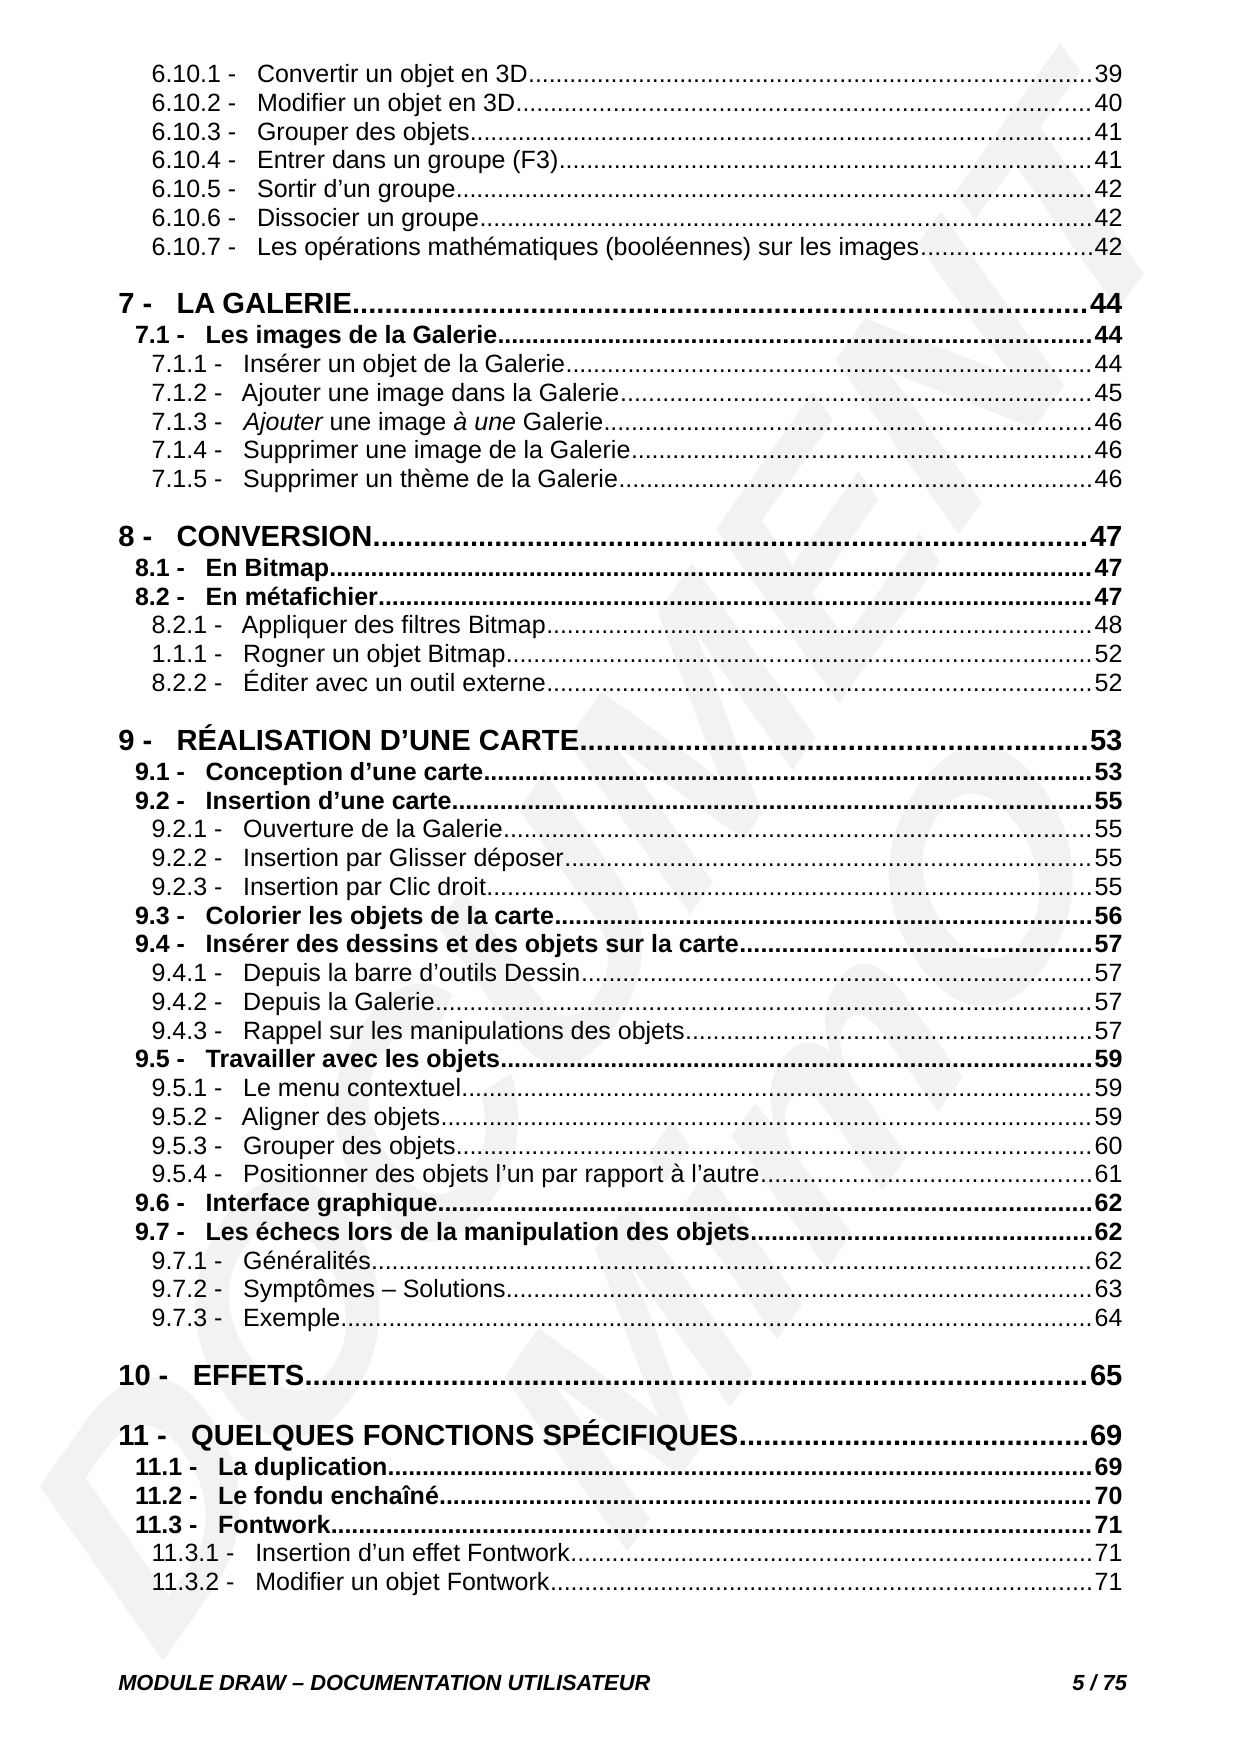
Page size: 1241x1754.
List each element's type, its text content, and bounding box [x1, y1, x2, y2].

text 9.2.2 - Insertion par Glisser déposer 55 [151, 843, 1122, 872]
text 8.2.1 - Appliquer des filtres Bitmap 48 [151, 611, 1122, 639]
text 6.10.5 - Sortir d’un groupe 42 [151, 174, 1122, 203]
text 6.10.6 - Dissocier un groupe 42 [151, 203, 1122, 232]
text 11 - Quelques fonctions spécifiques 69 [118, 1418, 1122, 1451]
text 9.7.3 - Exemple 64 [151, 1303, 1122, 1332]
text 11.1 - La duplication 69 [135, 1452, 1122, 1481]
text 9.5.2 - Aligner des objets 59 [151, 1102, 1122, 1131]
text 9.3 - Colorier les objets de la carte 56 [135, 901, 1122, 929]
text 7.1 - Les images de la Galerie 44 [135, 320, 1122, 349]
text 9.2.1 - Ouverture de la Galerie 55 [151, 814, 1122, 843]
text 11.3.1 - Insertion d’un effet Fontwork 71 [151, 1538, 1122, 1567]
text 9.4.1 - Depuis la barre d’outils Dessin 57 [151, 958, 1122, 987]
text 9.6 - Interface graphique 62 [135, 1188, 1122, 1217]
text 9.7.1 - Généralités 62 [151, 1246, 1122, 1274]
text 7.1.2 - Ajouter une image dans la Galerie 45 [151, 378, 1122, 407]
text 11.3.2 - Modifier un objet Fontwork 71 [151, 1567, 1122, 1596]
text 9.5.1 - Le menu contextuel 59 [151, 1073, 1122, 1102]
text 9.7.2 - Symptômes – Solutions 63 [151, 1274, 1122, 1303]
text 7.1.5 - Supprimer un thème de la Galerie 46 [151, 464, 1122, 493]
text 8.2 - En métafichier 47 [135, 582, 1122, 611]
text 6.10.7 - Les opérations mathématiques (booléennes) sur les images 42 [151, 232, 1122, 260]
text 11.3 - Fontwork 71 [135, 1509, 1122, 1538]
text 9.2 - Insertion d’une carte 55 [135, 786, 1122, 814]
text 9.5.4 - Positionner des objets l’un par rapport à l’autre 61 [151, 1159, 1122, 1188]
text 7 - la Galerie 44 [118, 286, 1122, 320]
text 8 - Conversion 47 [118, 519, 1122, 552]
text 9.1 - Conception d’une carte 53 [135, 757, 1122, 786]
text 6.10.2 - Modifier un objet en 3D 40 [151, 88, 1122, 117]
text 10 - Effets 65 [118, 1358, 1122, 1391]
text 8.2.2 - Éditer avec un outil externe 52 [151, 668, 1122, 697]
text 9.5.3 - Grouper des objets 60 [151, 1131, 1122, 1159]
text 6.10.1 - Convertir un objet en 3D 39 [151, 59, 1122, 88]
text 9.4.2 - Depuis la Galerie 57 [151, 987, 1122, 1016]
text 6.10.4 - Entrer dans un groupe (F3) 41 [151, 145, 1122, 174]
text 7.1.1 - Insérer un objet de la Galerie 44 [151, 349, 1122, 378]
text 6.10.3 - Grouper des objets 41 [151, 117, 1122, 145]
text 9.7 - Les échecs lors de la manipulation des objets 62 [135, 1217, 1122, 1246]
text 9 - Réalisation d’une carte 53 [118, 723, 1122, 756]
text 9.5 - Travailler avec les objets 59 [135, 1044, 1122, 1073]
text 7.1.4 - Supprimer une image de la Galerie 46 [151, 435, 1122, 464]
text 9.4 - Insérer des dessins et des objets sur la carte 57 [135, 929, 1122, 958]
text 1.1.1 - Rogner un objet Bitmap 52 [151, 639, 1122, 668]
text 7.1.3 - Ajouter une image à une Galerie 46 [151, 407, 1122, 435]
text 11.2 - Le fondu enchaîné 70 [135, 1481, 1122, 1509]
text 8.1 - En Bitmap 47 [135, 553, 1122, 582]
text 9.4.3 - Rappel sur les manipulations des objets 57 [151, 1016, 1122, 1044]
text 9.2.3 - Insertion par Clic droit 55 [151, 872, 1122, 901]
